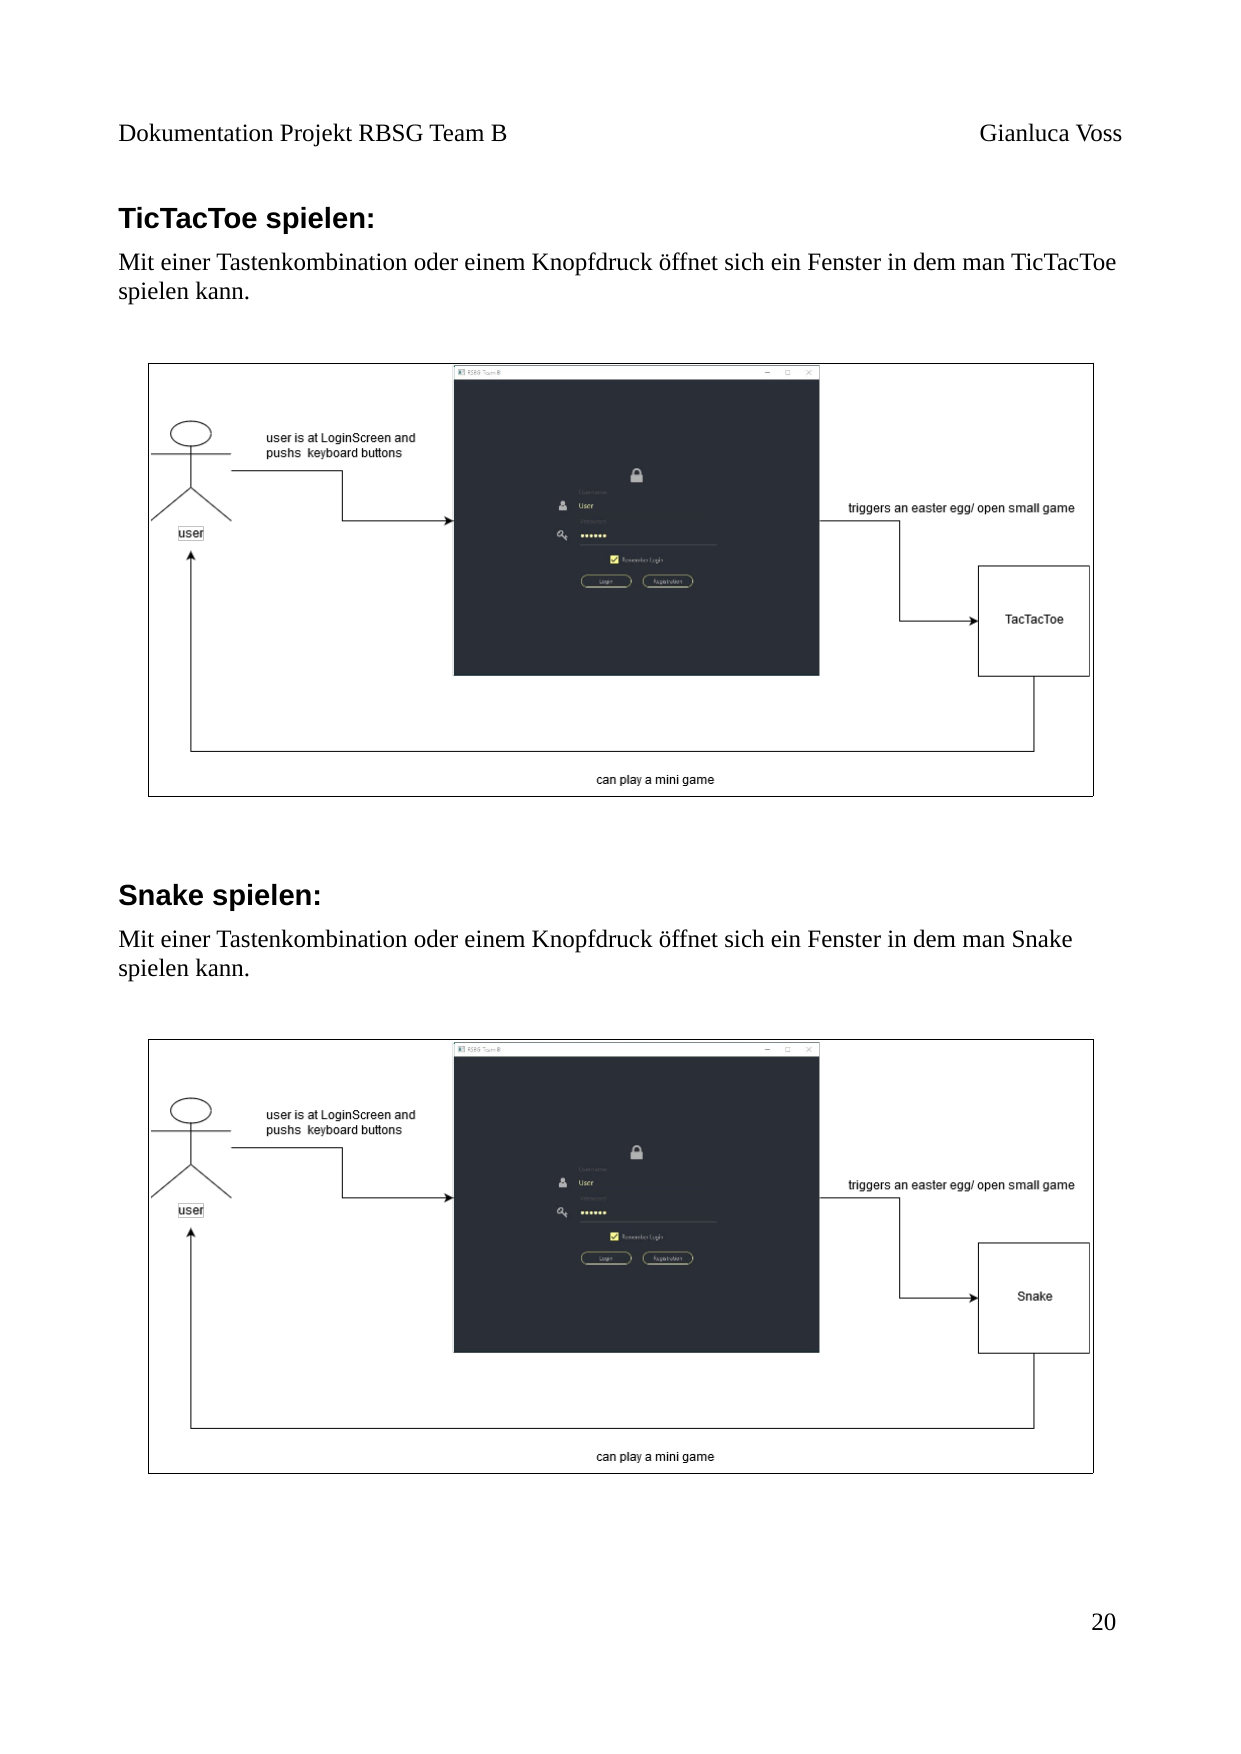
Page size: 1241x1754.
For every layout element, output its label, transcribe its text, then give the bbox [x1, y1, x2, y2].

picture [150, 365, 1090, 793]
picture [150, 1042, 1090, 1470]
subtitle Snake spielen: [118, 878, 1122, 912]
subtitle TicTacToe spielen: [118, 201, 1122, 235]
text Mit einer Tastenkombination oder einem Knopfdruck öffnet sich ein Fenster in dem man Snake spielen kann. [118, 924, 1122, 982]
text Mit einer Tastenkombination oder einem Knopfdruck öffnet sich ein Fenster in dem man TicTacToe spielen kann. [118, 247, 1122, 305]
